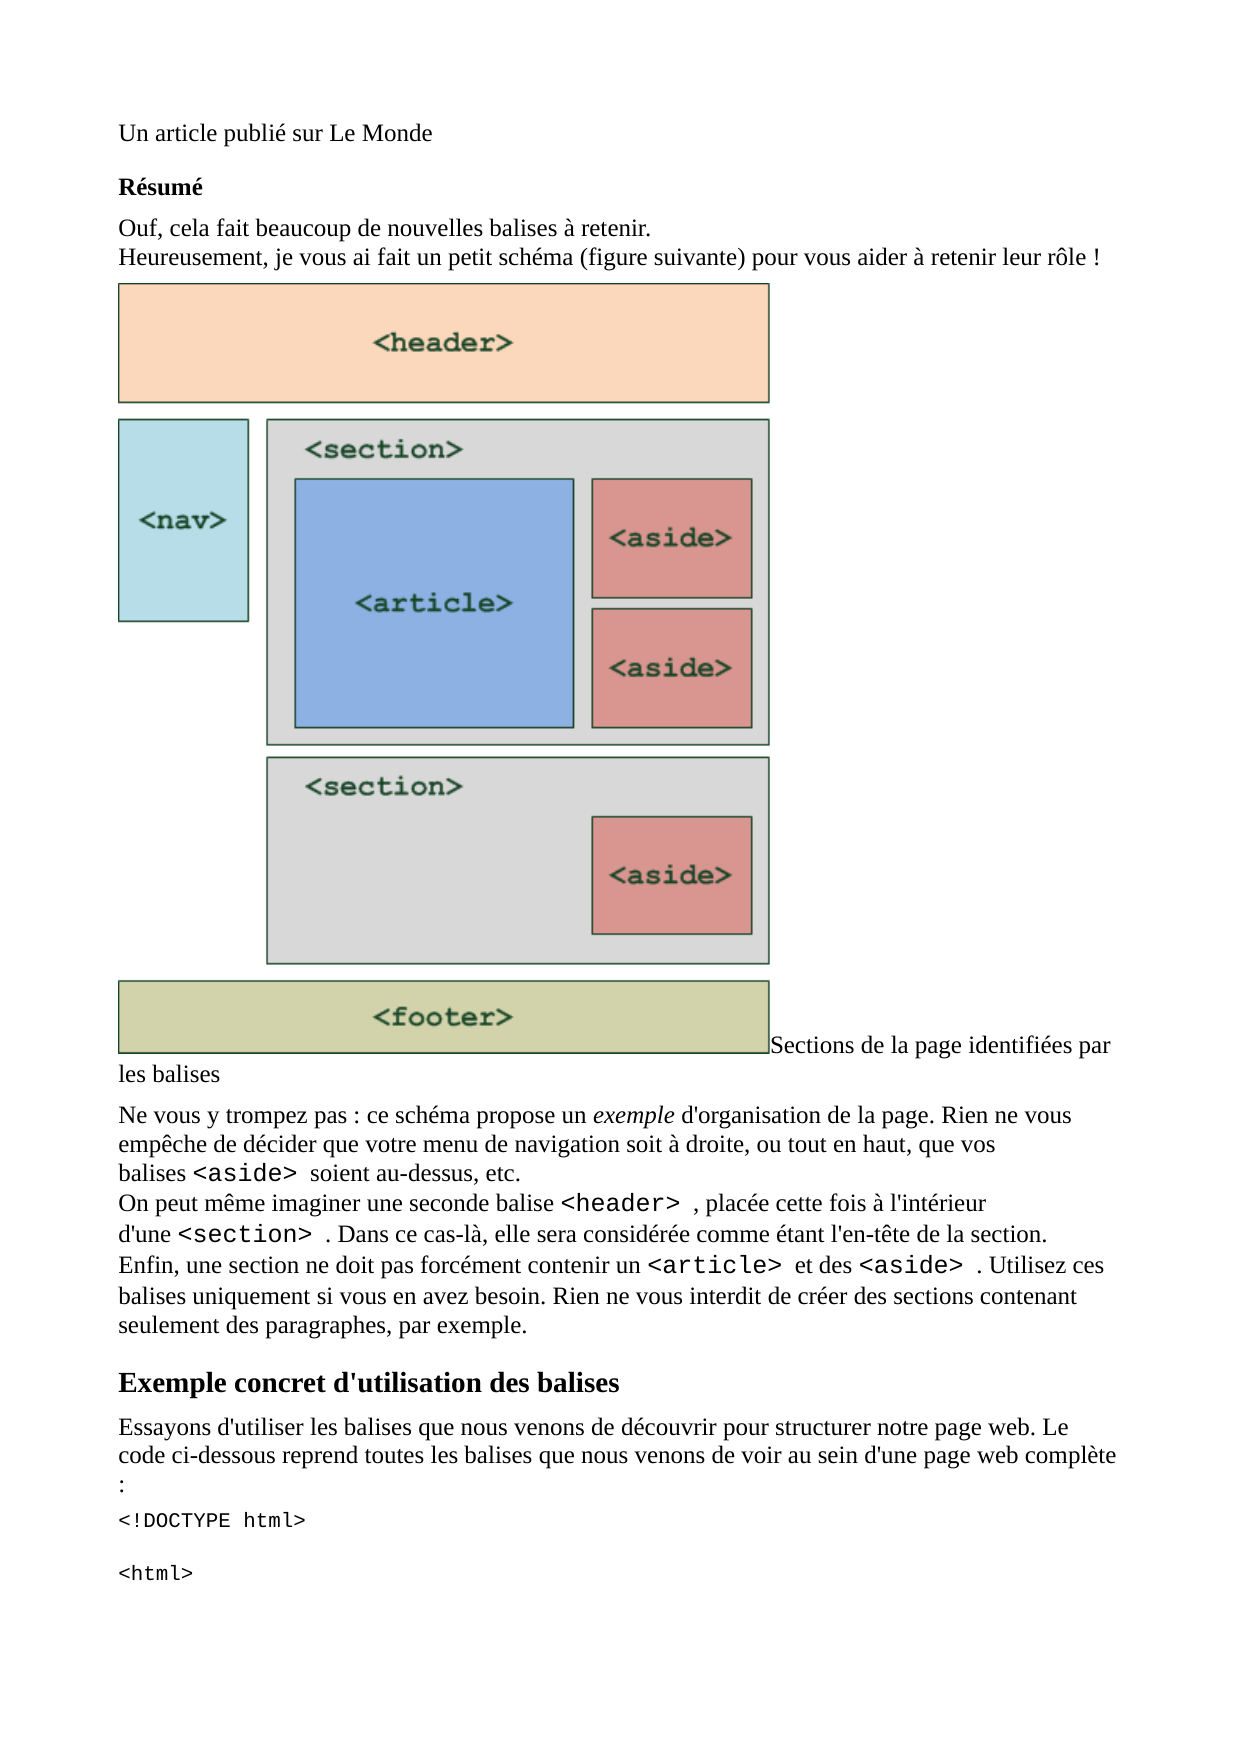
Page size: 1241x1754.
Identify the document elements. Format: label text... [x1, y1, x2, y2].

text Ouf, cela fait beaucoup de nouvelles balises à retenir. Heureusement, je vous ai fait un petit schéma (figure suivante) pour vous aider à retenir leur rôle ! [118, 213, 1122, 271]
subtitle Résumé [118, 172, 1122, 201]
text Un article publié sur Le Monde [118, 118, 1122, 147]
text Sections de la page identifiées par les balises [118, 283, 1122, 1088]
subtitle Exemple concret d'utilisation des balises [118, 1366, 1122, 1399]
text Essayons d'utiliser les balises que nous venons de découvrir pour structurer notre page web. Le code ci-dessous reprend toutes les balises que nous venons de voir au sein d'une page web complète : [118, 1412, 1122, 1498]
text <html> [118, 1563, 1122, 1587]
text Ne vous y trompez pas : ce schéma propose un exemple d'organisation de la page. Rien ne vous empêche de décider que votre menu de navigation soit à droite, ou tout en haut, que vos balises <aside> soient au-dessus, etc. On peut même imaginer une seconde balise <header> , placée cette fois à l'intérieur d'une <section> . Dans ce cas-là, elle sera considérée comme étant l'en-tête de la section. Enfin, une section ne doit pas forcément contenir un <article> et des <aside> . Utilisez ces balises uniquement si vous en avez besoin. Rien ne vous interdit de créer des sections contenant seulement des paragraphes, par exemple. [118, 1100, 1122, 1338]
text <!DOCTYPE html> [118, 1510, 1122, 1534]
picture [118, 283, 770, 1054]
